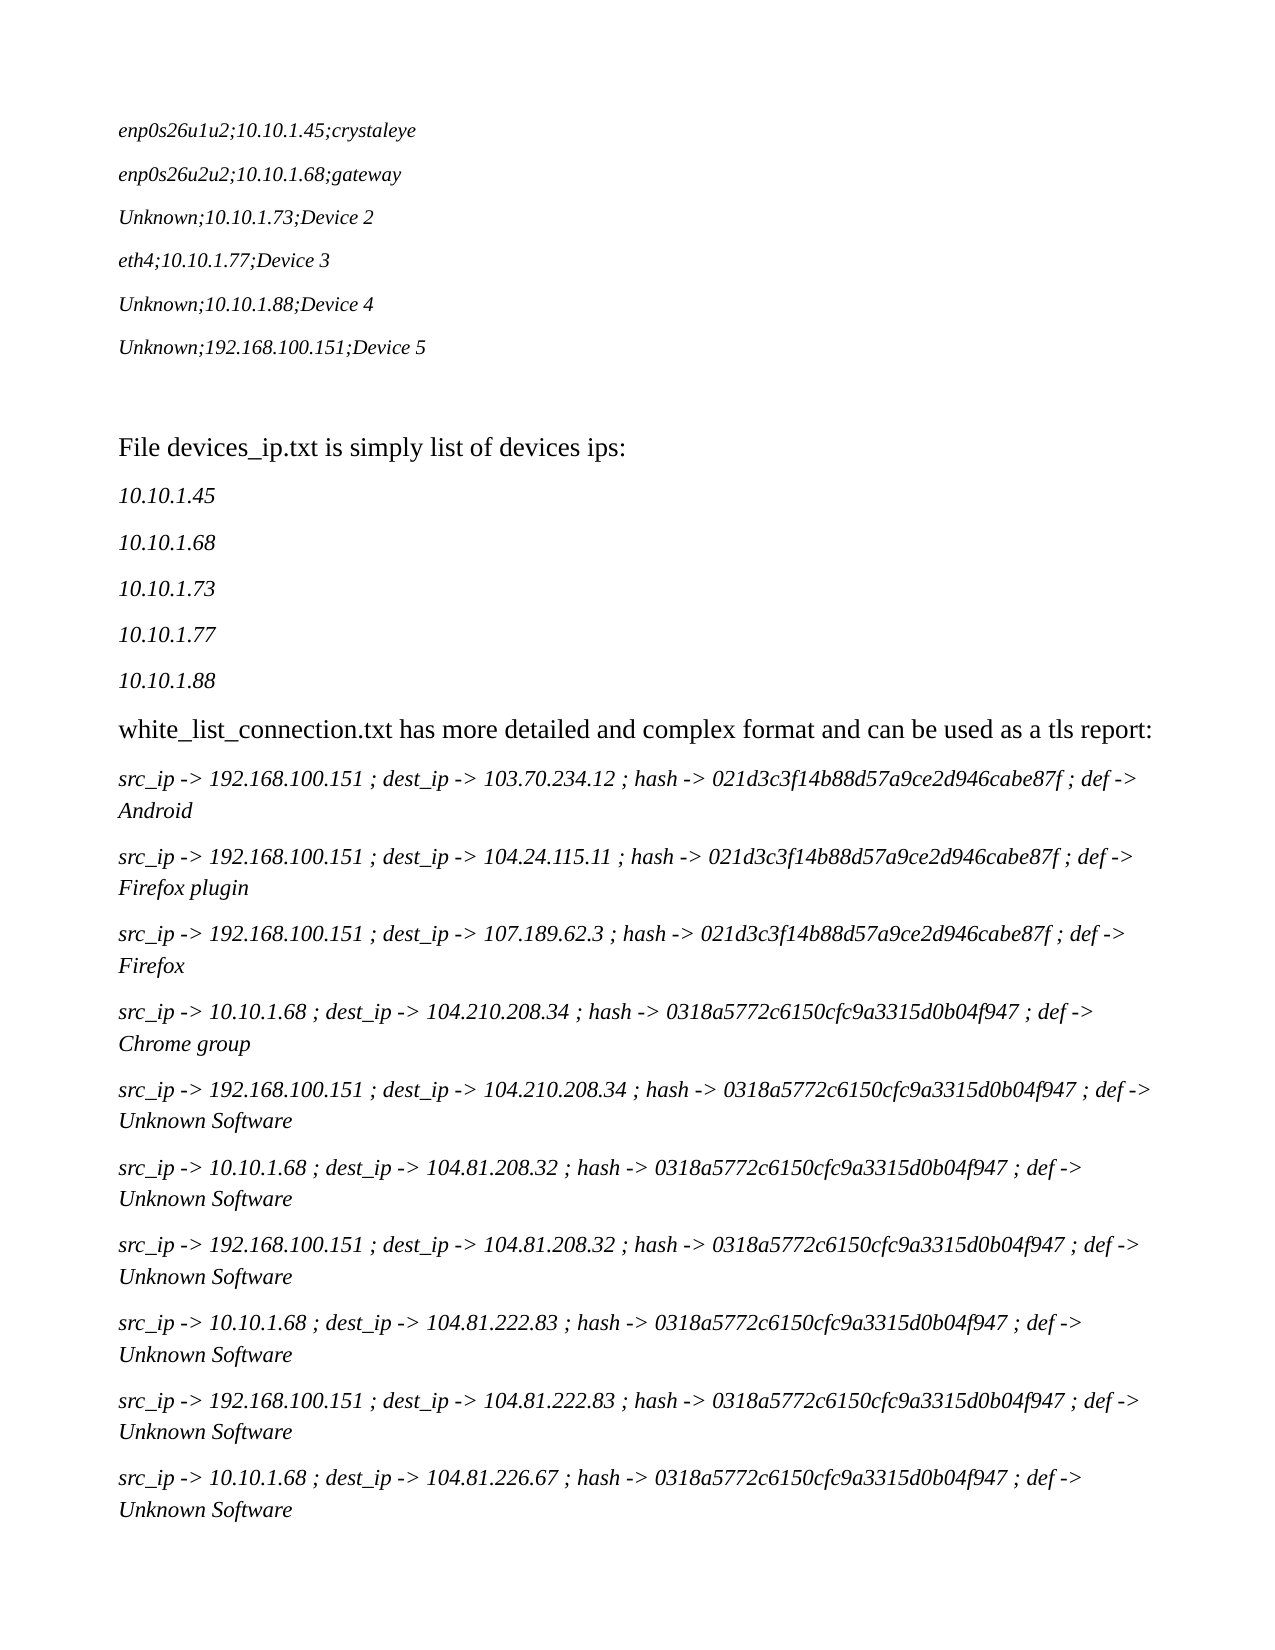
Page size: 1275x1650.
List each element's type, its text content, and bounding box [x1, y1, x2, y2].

text white_list_connection.txt has more detailed and complex format and can be used as a tls report: [118, 713, 1157, 744]
text 10.10.1.45 [118, 482, 1157, 509]
text Unknown;192.168.100.151;Device 5 [118, 335, 1157, 359]
text 10.10.1.73 [118, 575, 1157, 601]
text src_ip -> 192.168.100.151 ; dest_ip -> 104.81.222.83 ; hash -> 0318a5772c6150cfc9a3315d0b04f947 ; def -> Unknown Software [118, 1387, 1157, 1445]
text src_ip -> 10.10.1.68 ; dest_ip -> 104.210.208.34 ; hash -> 0318a5772c6150cfc9a3315d0b04f947 ; def -> Chrome group [118, 998, 1157, 1056]
text eth4;10.10.1.77;Device 3 [118, 248, 1157, 272]
text src_ip -> 192.168.100.151 ; dest_ip -> 107.189.62.3 ; hash -> 021d3c3f14b88d57a9ce2d946cabe87f ; def -> Firefox [118, 921, 1157, 978]
text Unknown;10.10.1.73;Device 2 [118, 205, 1157, 229]
text src_ip -> 10.10.1.68 ; dest_ip -> 104.81.226.67 ; hash -> 0318a5772c6150cfc9a3315d0b04f947 ; def -> Unknown Software [118, 1464, 1157, 1522]
text src_ip -> 192.168.100.151 ; dest_ip -> 104.24.115.11 ; hash -> 021d3c3f14b88d57a9ce2d946cabe87f ; def -> Firefox plugin [118, 843, 1157, 901]
text 10.10.1.77 [118, 621, 1157, 647]
text src_ip -> 10.10.1.68 ; dest_ip -> 104.81.208.32 ; hash -> 0318a5772c6150cfc9a3315d0b04f947 ; def -> Unknown Software [118, 1154, 1157, 1212]
text src_ip -> 192.168.100.151 ; dest_ip -> 104.210.208.34 ; hash -> 0318a5772c6150cfc9a3315d0b04f947 ; def -> Unknown Software [118, 1076, 1157, 1134]
text 10.10.1.68 [118, 529, 1157, 555]
text enp0s26u1u2;10.10.1.45;crystaleye [118, 118, 1157, 142]
text src_ip -> 192.168.100.151 ; dest_ip -> 103.70.234.12 ; hash -> 021d3c3f14b88d57a9ce2d946cabe87f ; def -> Android [118, 765, 1157, 823]
text src_ip -> 10.10.1.68 ; dest_ip -> 104.81.222.83 ; hash -> 0318a5772c6150cfc9a3315d0b04f947 ; def -> Unknown Software [118, 1309, 1157, 1367]
text enp0s26u2u2;10.10.1.68;gateway [118, 162, 1157, 186]
text 10.10.1.88 [118, 667, 1157, 693]
text Unknown;10.10.1.88;Device 4 [118, 292, 1157, 316]
text File devices_ip.txt is simply list of devices ips: [118, 431, 1157, 462]
text src_ip -> 192.168.100.151 ; dest_ip -> 104.81.208.32 ; hash -> 0318a5772c6150cfc9a3315d0b04f947 ; def -> Unknown Software [118, 1231, 1157, 1289]
